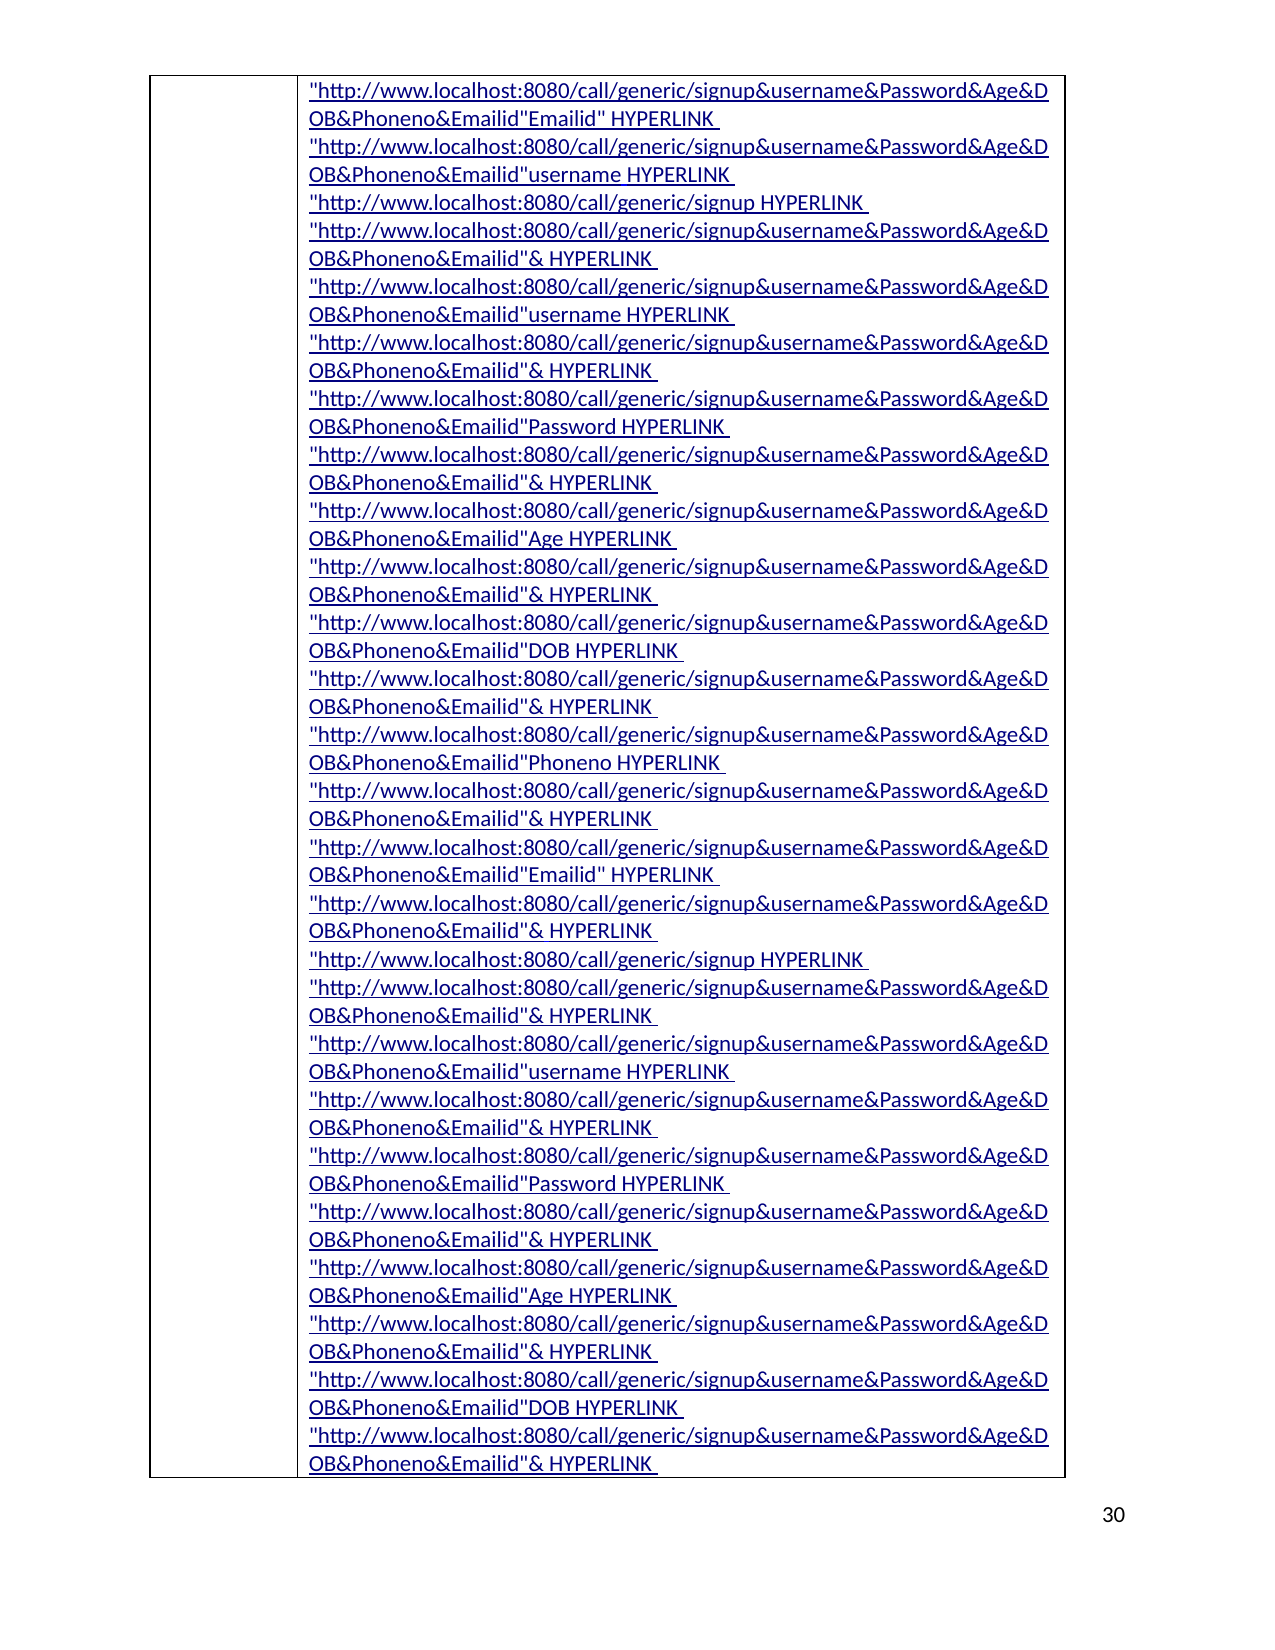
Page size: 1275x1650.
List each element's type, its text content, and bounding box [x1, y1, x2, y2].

table_header [151, 76, 297, 1477]
table_header "http://www.localhost:8080/call/generic/signup&username&Password&Age&DOB&Phoneno&Emailid"Emailid" HYPERLINK "http://www.localhost:8080/call/generic/signup&username&Password&Age&DOB&Phoneno&Emailid"username HYPERLINK "http://www.localhost:8080/call/generic/signup HYPERLINK "http://www.localhost:8080/call/generic/signup&username&Password&Age&DOB&Phoneno&Emailid"& HYPERLINK "http://www.localhost:8080/call/generic/signup&username&Password&Age&DOB&Phoneno&Emailid"username HYPERLINK "http://www.localhost:8080/call/generic/signup&username&Password&Age&DOB&Phoneno&Emailid"& HYPERLINK "http://www.localhost:8080/call/generic/signup&username&Password&Age&DOB&Phoneno&Emailid"Password HYPERLINK "http://www.localhost:8080/call/generic/signup&username&Password&Age&DOB&Phoneno&Emailid"& HYPERLINK "http://www.localhost:8080/call/generic/signup&username&Password&Age&DOB&Phoneno&Emailid"Age HYPERLINK "http://www.localhost:8080/call/generic/signup&username&Password&Age&DOB&Phoneno&Emailid"& HYPERLINK "http://www.localhost:8080/call/generic/signup&username&Password&Age&DOB&Phoneno&Emailid"DOB HYPERLINK "http://www.localhost:8080/call/generic/signup&username&Password&Age&DOB&Phoneno&Emailid"& HYPERLINK "http://www.localhost:8080/call/generic/signup&username&Password&Age&DOB&Phoneno&Emailid"Phoneno HYPERLINK "http://www.localhost:8080/call/generic/signup&username&Password&Age&DOB&Phoneno&Emailid"& HYPERLINK "http://www.localhost:8080/call/generic/signup&username&Password&Age&DOB&Phoneno&Emailid"Emailid" HYPERLINK "http://www.localhost:8080/call/generic/signup&username&Password&Age&DOB&Phoneno&Emailid"& HYPERLINK "http://www.localhost:8080/call/generic/signup HYPERLINK "http://www.localhost:8080/call/generic/signup&username&Password&Age&DOB&Phoneno&Emailid"& HYPERLINK "http://www.localhost:8080/call/generic/signup&username&Password&Age&DOB&Phoneno&Emailid"username HYPERLINK "http://www.localhost:8080/call/generic/signup&username&Password&Age&DOB&Phoneno&Emailid"& HYPERLINK "http://www.localhost:8080/call/generic/signup&username&Password&Age&DOB&Phoneno&Emailid"Password HYPERLINK "http://www.localhost:8080/call/generic/signup&username&Password&Age&DOB&Phoneno&Emailid"& HYPERLINK "http://www.localhost:8080/call/generic/signup&username&Password&Age&DOB&Phoneno&Emailid"Age HYPERLINK "http://www.localhost:8080/call/generic/signup&username&Password&Age&DOB&Phoneno&Emailid"& HYPERLINK "http://www.localhost:8080/call/generic/signup&username&Password&Age&DOB&Phoneno&Emailid"DOB HYPERLINK "http://www.localhost:8080/call/generic/signup&username&Password&Age&DOB&Phoneno&Emailid"& HYPERLINK [298, 76, 1064, 1477]
